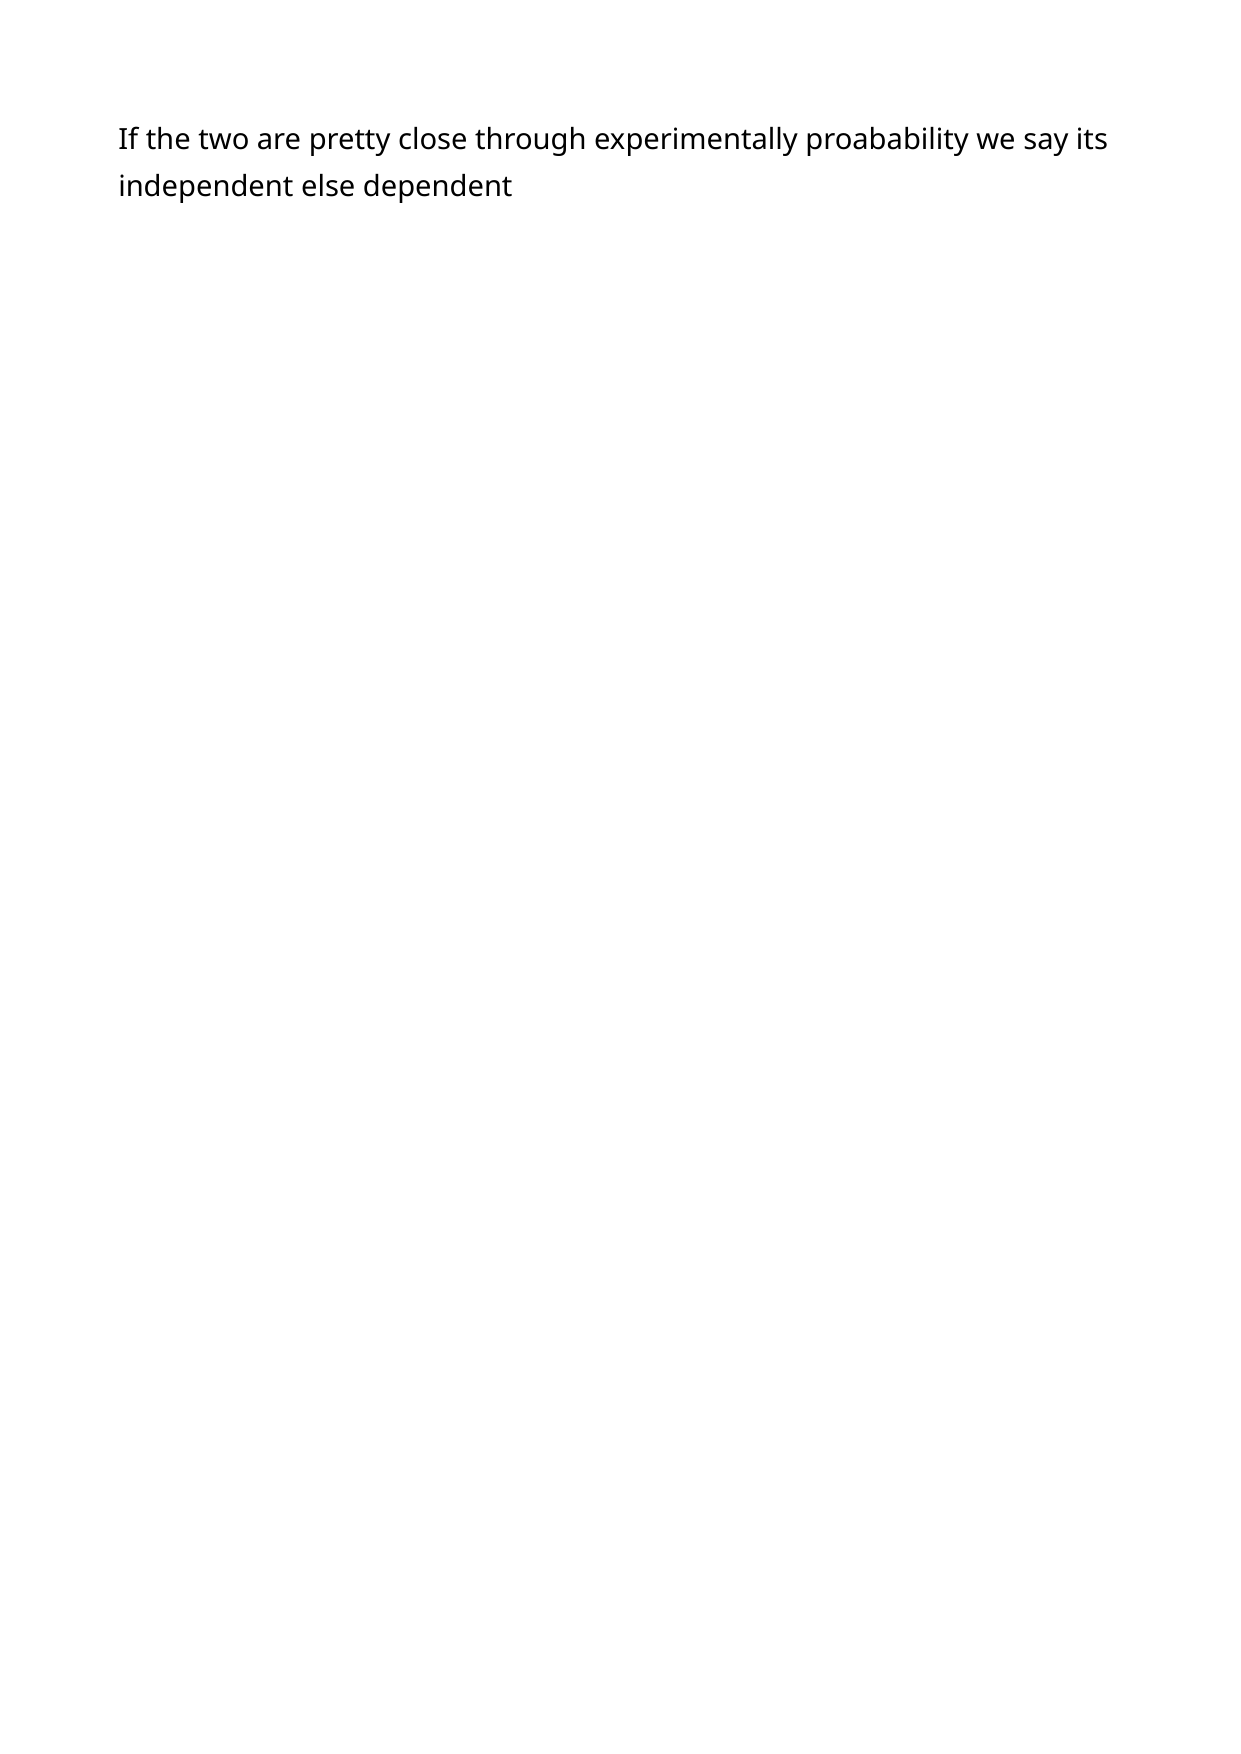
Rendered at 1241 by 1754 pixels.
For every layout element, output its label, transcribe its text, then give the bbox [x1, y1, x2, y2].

text If the two are pretty close through experimentally proabability we say its independent else dependent [118, 118, 1122, 205]
